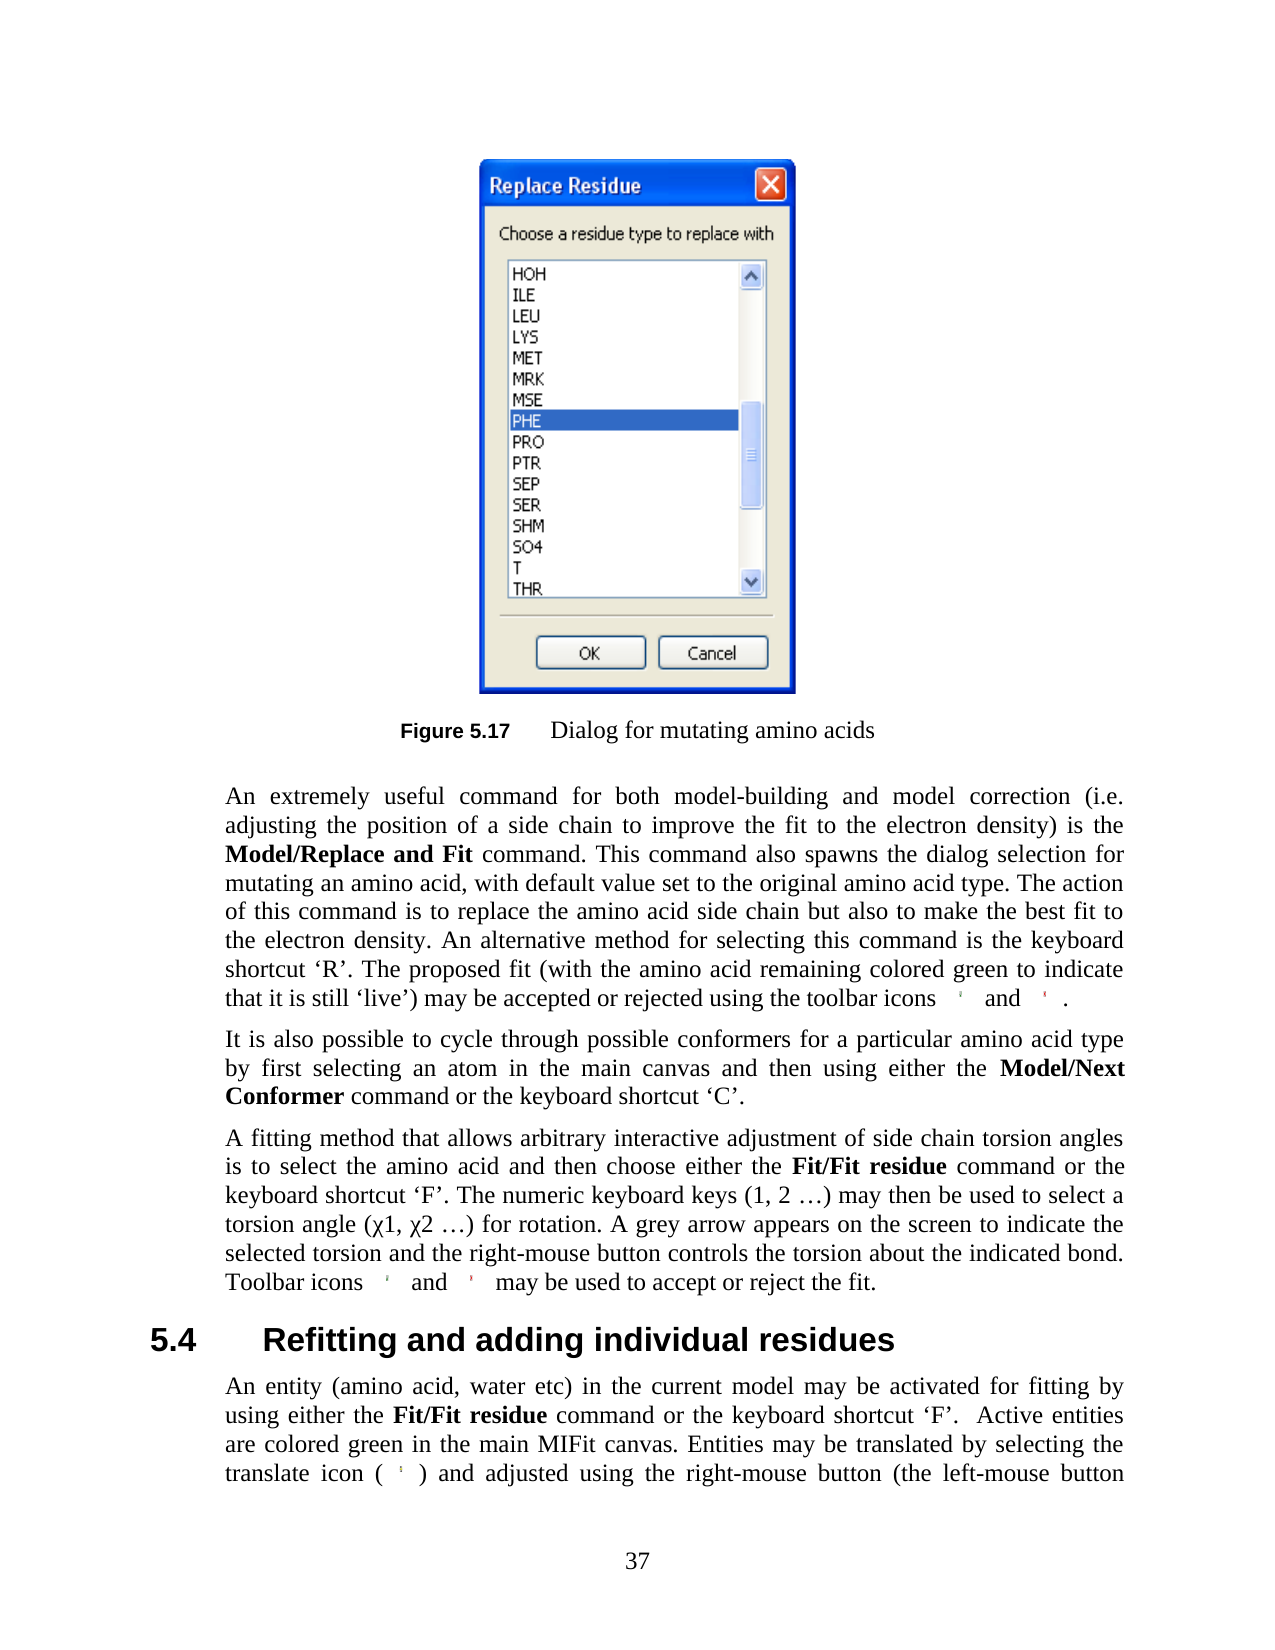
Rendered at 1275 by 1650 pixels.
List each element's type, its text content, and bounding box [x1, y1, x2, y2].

text An entity (amino acid, water etc) in the current model may be activated for fitting by using either the Fit/Fit residue command or the keyboard shortcut ‘F’. Active entities are colored green in the main MIFit canvas. Entities may be translated by selecting the translate icon () and adjusted using the right-mouse button (the left-mouse button [225, 1371, 1125, 1486]
picture [479, 159, 796, 694]
text It is also possible to cycle through possible conformers for a particular amino acid type by first selecting an atom in the main canvas and then using either the Model/Next Conformer command or the keyboard shortcut ‘C’. [225, 1024, 1125, 1110]
subtitle Refitting and adding individual residues [150, 1320, 1125, 1359]
text A fitting method that allows arbitrary interactive adjustment of side chain torsion angles is to select the amino acid and then choose either the Fit/Fit residue command or the keyboard shortcut ‘F’. The numeric keyboard keys (1, 2 …) may then be used to select a torsion angle (χ1, χ2 …) for rotation. A grey arrow appears on the screen to indicate the selected torsion and the right-mouse button controls the torsion about the indicated bond. Toolbar icons and may be used to accept or reject the fit. [225, 1123, 1125, 1295]
text An extremely useful command for both model-building and model correction (i.e. adjusting the position of a side chain to improve the fit to the electron density) is the Model/Replace and Fit command. This command also spawns the dialog selection for mutating an amino acid, with default value set to the original amino acid type. The action of this command is to replace the amino acid side chain but also to make the best fit to the electron density. An alternative method for selecting this command is the keyboard shortcut ‘R’. The proposed fit (with the amino acid remaining colored green to indicate that it is still ‘live’) may be accepted or rejected using the toolbar icons and . [225, 781, 1125, 1011]
text Figure 5.17 Dialog for mutating amino acids [150, 715, 1125, 744]
